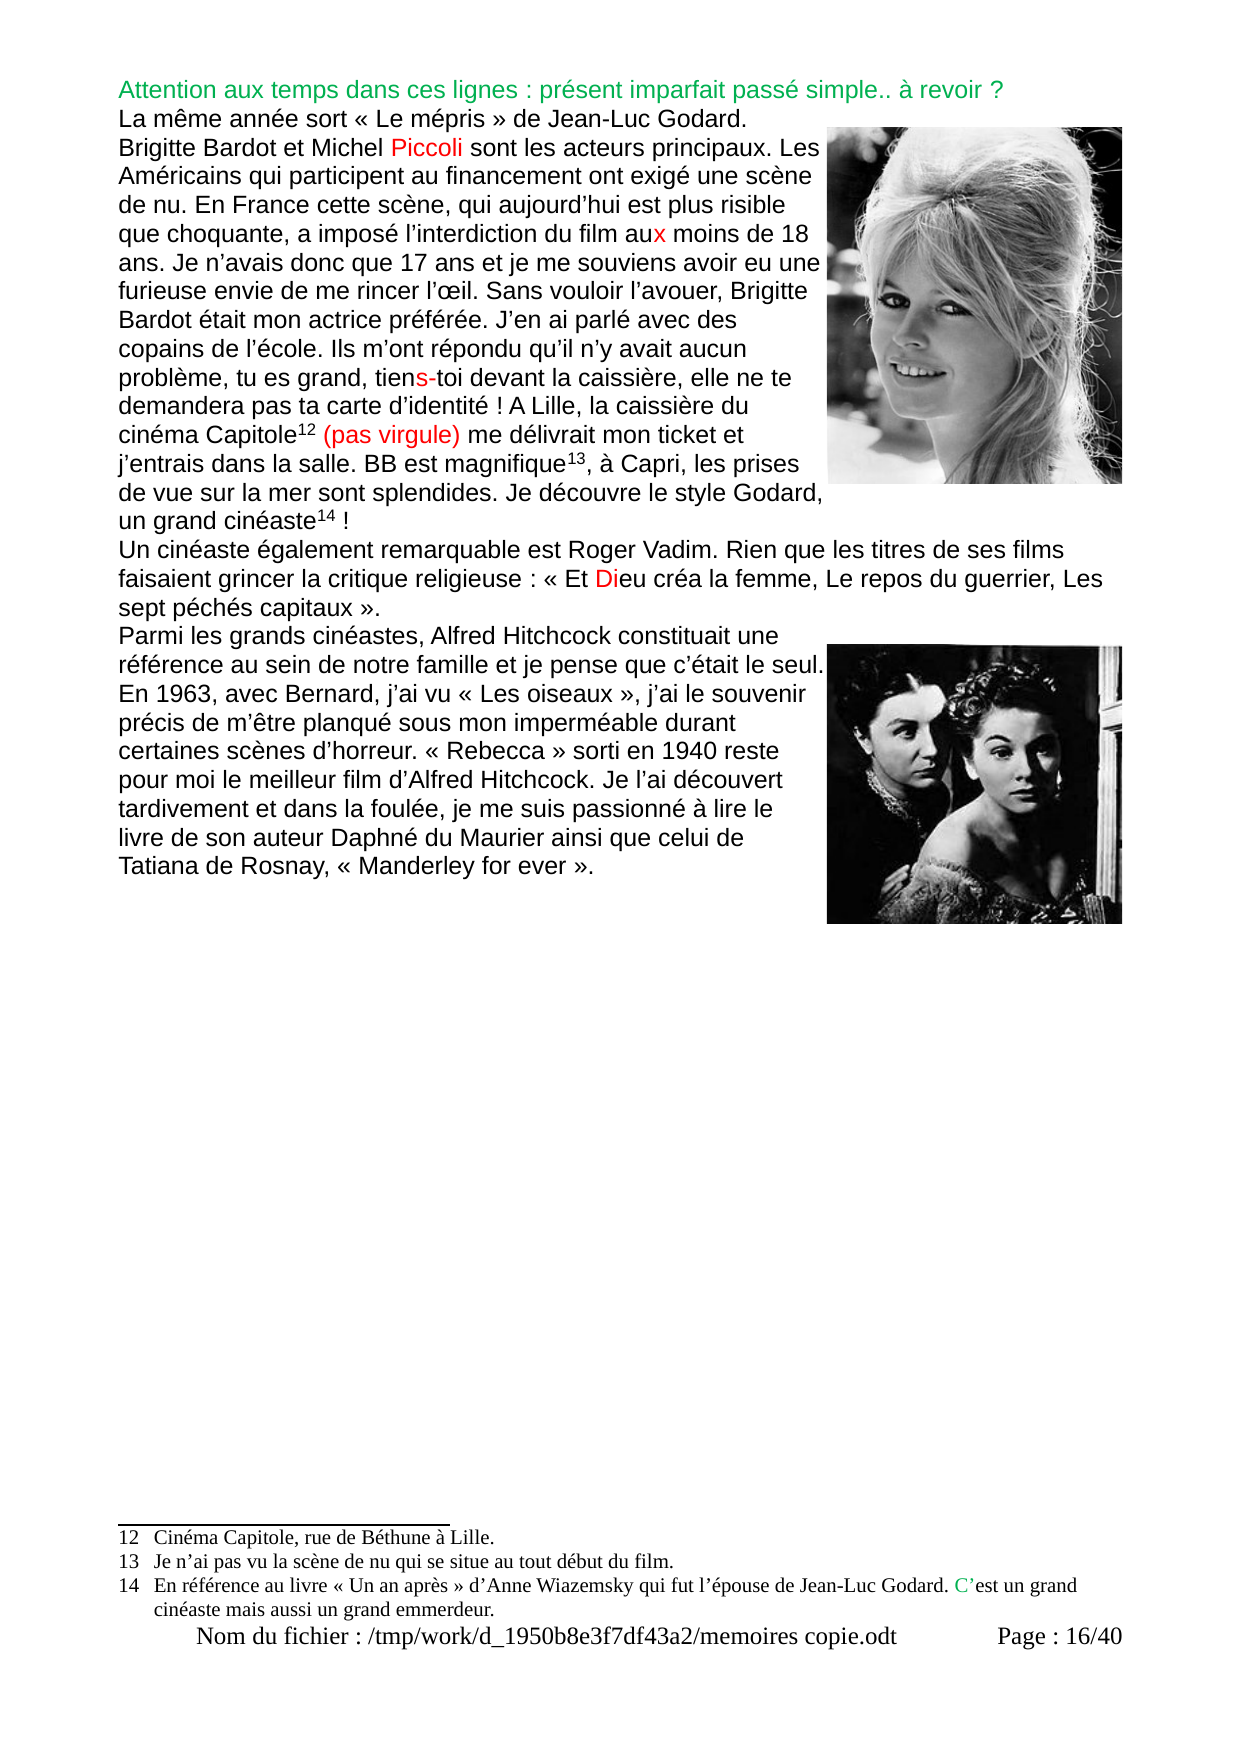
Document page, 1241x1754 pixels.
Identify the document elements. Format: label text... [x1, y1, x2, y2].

text Un cinéaste également remarquable est Roger Vadim. Rien que les titres de ses films faisaient grincer la critique religieuse : « Et Dieu créa la femme, Le repos du guerrier, Les sept péchés capitaux ». [118, 535, 1122, 621]
text La même année sort « Le mépris » de Jean-Luc Godard. Brigitte Bardot et Michel Piccoli sont les acteurs principaux. Les Américains qui participent au financement ont exigé une scène de nu. En France cette scène, qui aujourd’hui est plus risible que choquante, a imposé l’interdiction du film aux moins de 18 ans. Je n’avais donc que 17 ans et je me souviens avoir eu une furieuse envie de me rincer l’œil. Sans vouloir l’avouer, Brigitte Bardot était mon actrice préférée. J’en ai parlé avec des copains de l’école. Ils m’ont répondu qu’il n’y avait aucun problème, tu es grand, tiens-toi devant la caissière, elle ne te demandera pas ta carte d’identité ! A Lille, la caissière du cinéma Capitole (pas virgule) me délivrait mon ticket et j’entrais dans la salle. BB est magnifique, à Capri, les prises de vue sur la mer sont splendides. Je découvre le style Godard, un grand cinéaste ! [118, 104, 1122, 535]
text Illustration 24: [827, 104, 1122, 127]
text Parmi les grands cinéastes, Alfred Hitchcock constituait une référence au sein de notre famille et je pense que c’était le seul. En 1963, avec Bernard, j’ai vu « Les oiseaux », j’ai le souvenir précis de m’être planqué sous mon imperméable durant certaines scènes d’horreur. « Rebecca » sorti en 1940 reste pour moi le meilleur film d’Alfred Hitchcock. Je l’ai découvert tardivement et dans la foulée, je me suis passionné à lire le livre de son auteur Daphné du Maurier ainsi que celui de Tatiana de Rosnay, « Manderley for ever ». [118, 621, 827, 880]
text En référence au livre « Un an après » d’Anne Wiazemsky qui fut l’épouse de Jean-Luc Godard. C’est un grand cinéaste mais aussi un grand emmerdeur. [118, 1544, 1122, 1593]
text Je n’ai pas vu la scène de nu qui se situe au tout début du film. [118, 1521, 1122, 1544]
text Cinéma Capitole, rue de Béthune à Lille. [118, 1496, 1122, 1521]
text Attention aux temps dans ces lignes : présent imparfait passé simple.. à revoir ? [118, 75, 1122, 104]
text Illustration 25: [827, 621, 1122, 644]
